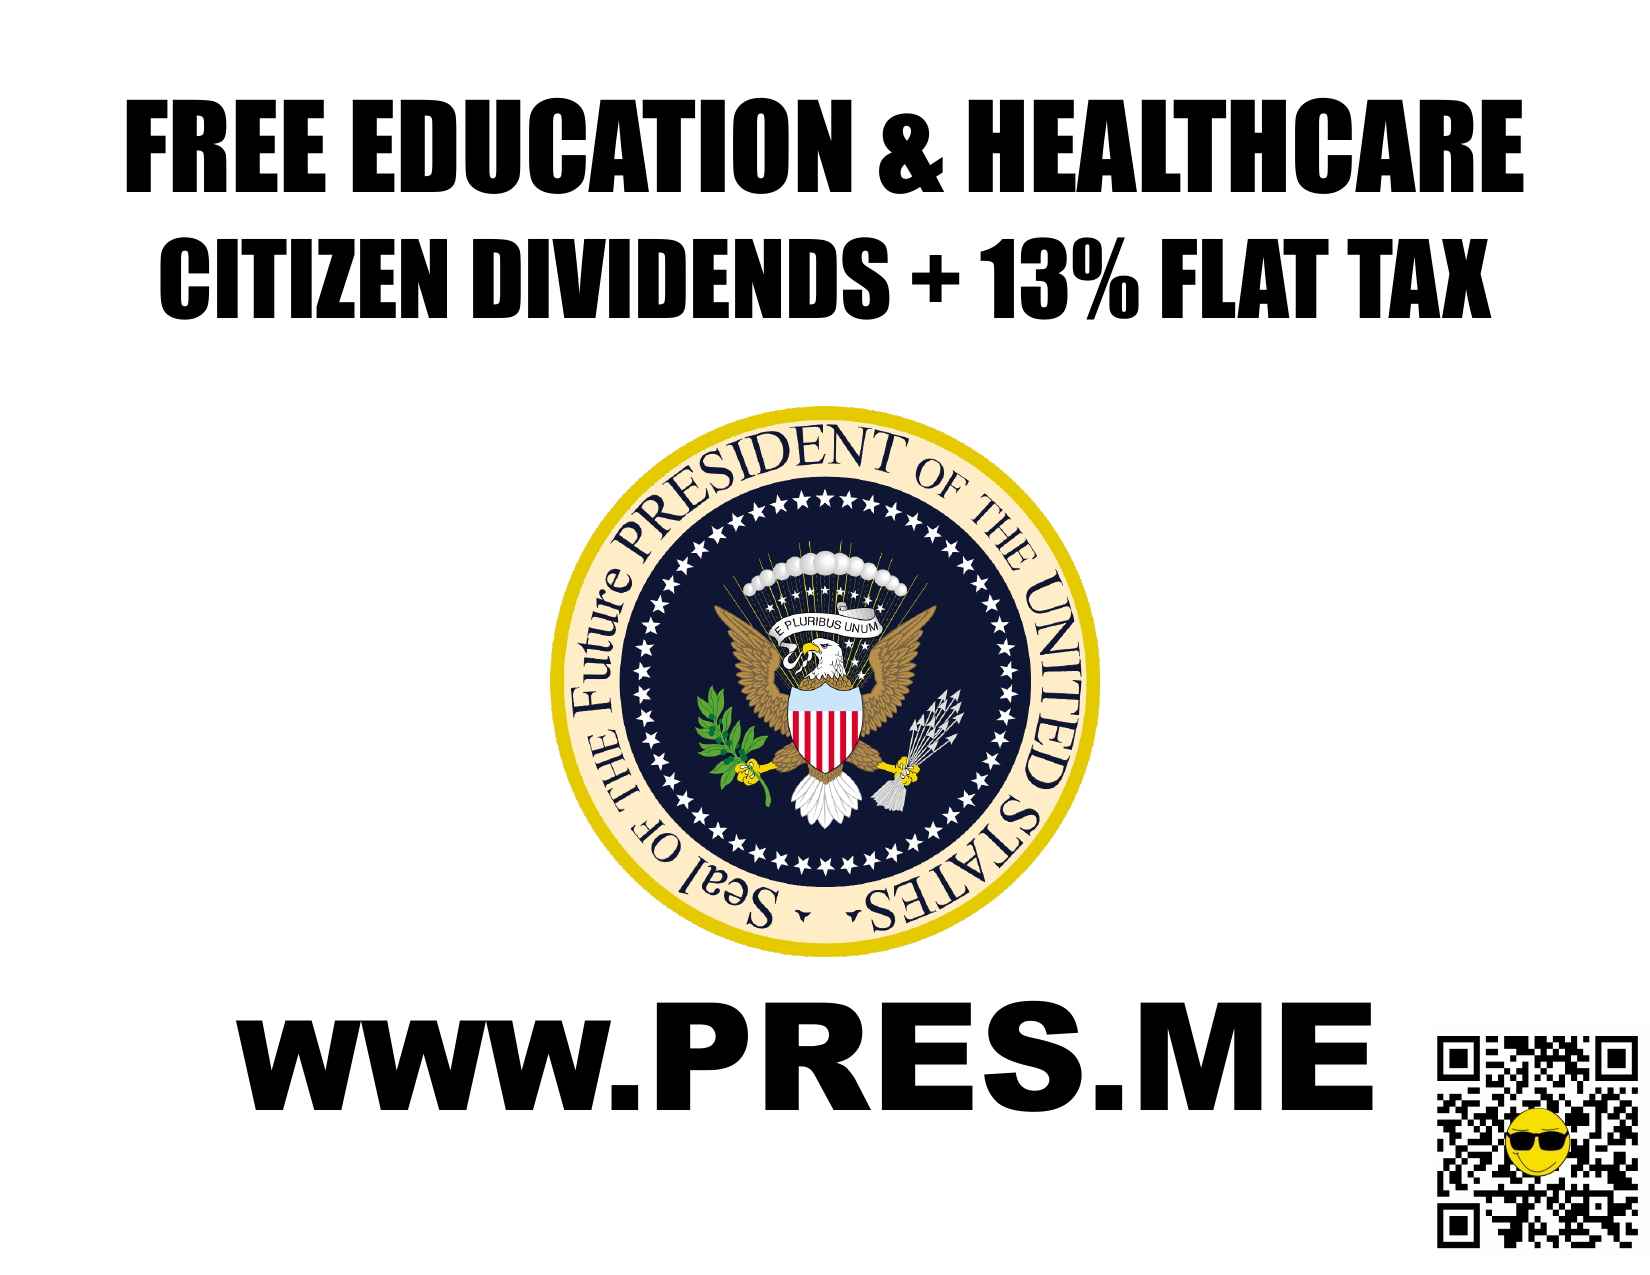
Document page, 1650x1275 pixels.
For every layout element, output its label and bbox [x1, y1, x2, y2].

picture [550, 406, 1100, 957]
picture [1425, 1023, 1650, 1261]
